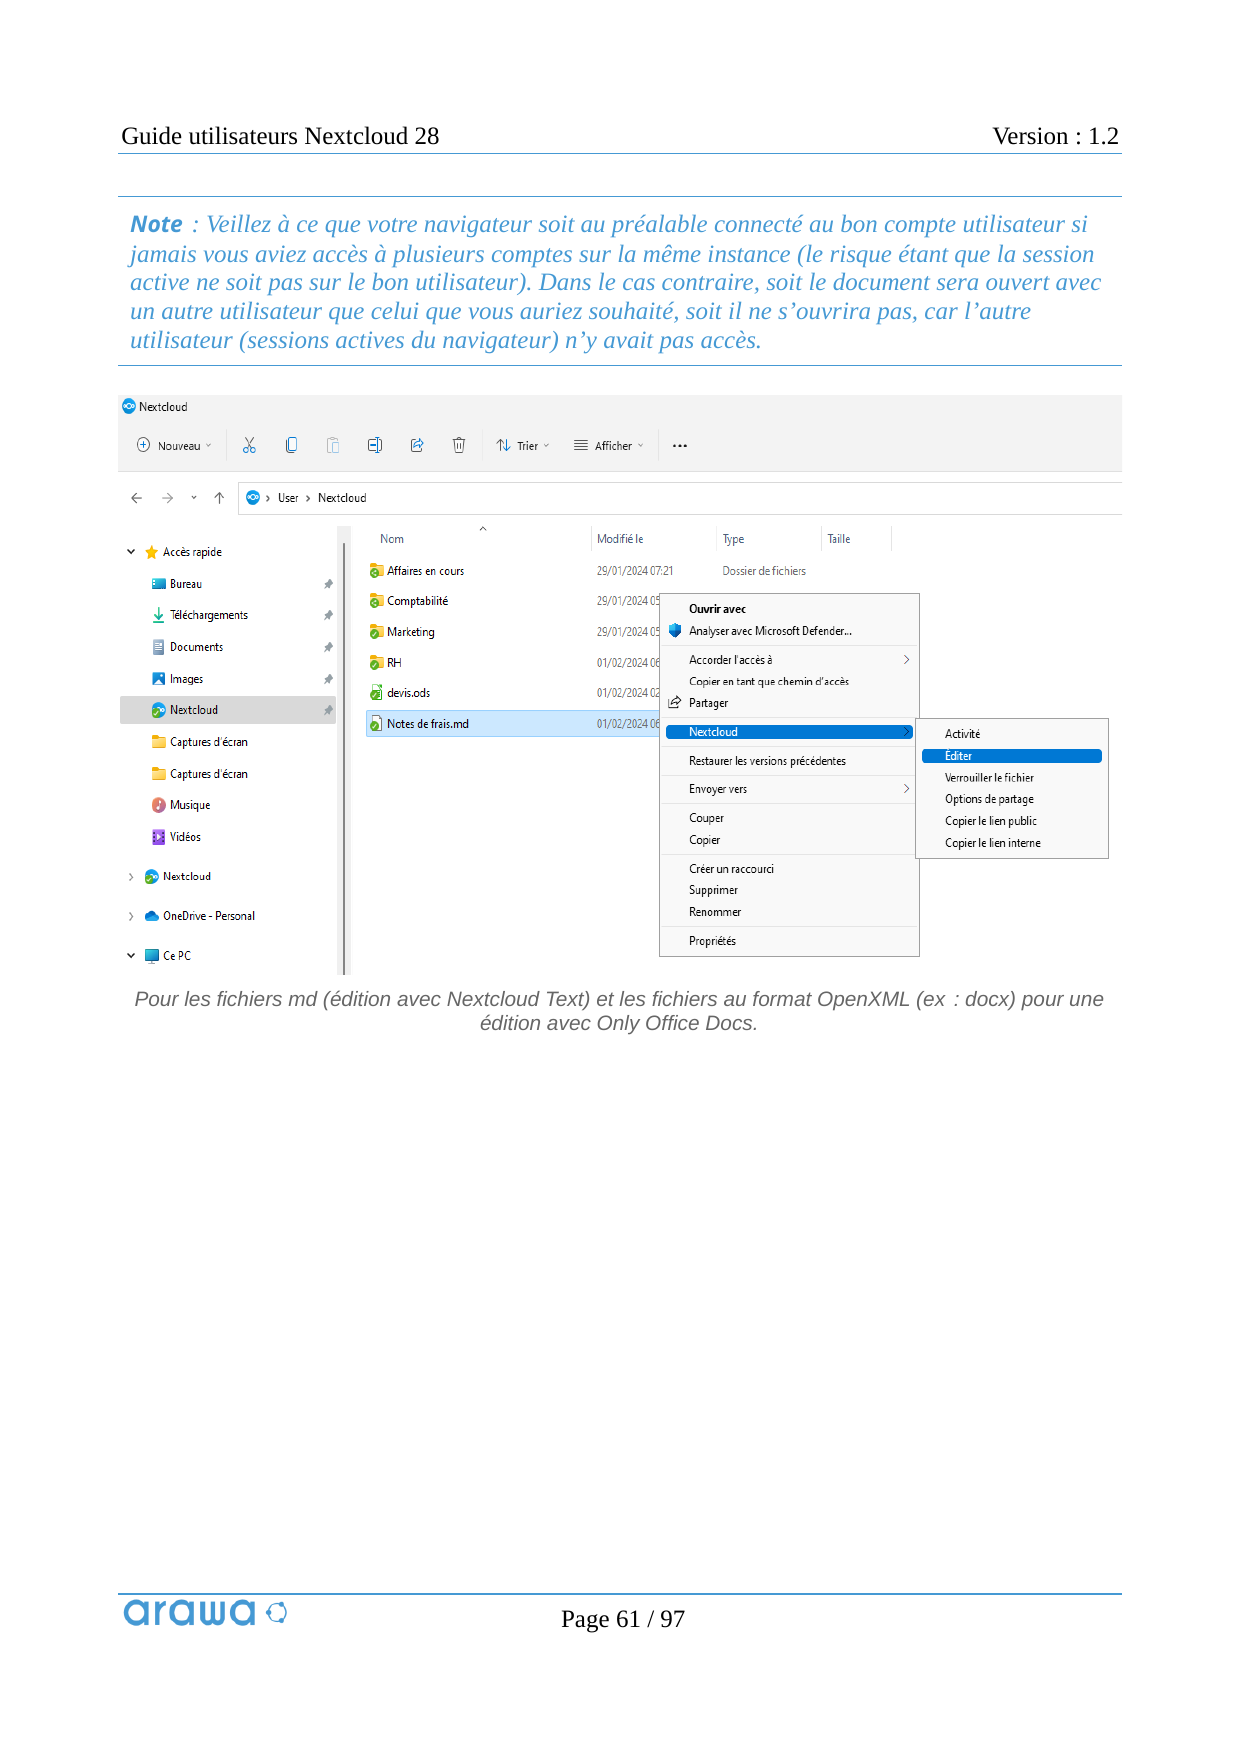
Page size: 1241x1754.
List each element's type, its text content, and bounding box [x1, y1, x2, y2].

text Pour les fichiers md (édition avec Nextcloud Text) et les fichiers au format OpenXML (ex : docx) pour une édition avec Only Office Docs. [118, 987, 1122, 1035]
picture [121, 1597, 290, 1628]
picture [118, 395, 1123, 975]
text Note : Veillez à ce que votre navigateur soit au préalable connecté au bon compte utilisateur si jamais vous aviez accès à plusieurs comptes sur la même instance (le risque étant que la session active ne soit pas sur le bon utilisateur). Dans le cas contraire, soit le document sera ouvert avec un autre utilisateur que celui que vous auriez souhaité, soit il ne s’ouvrira pas, car l’autre utilisateur (sessions actives du navigateur) n’y avait pas accès. [118, 197, 1122, 365]
